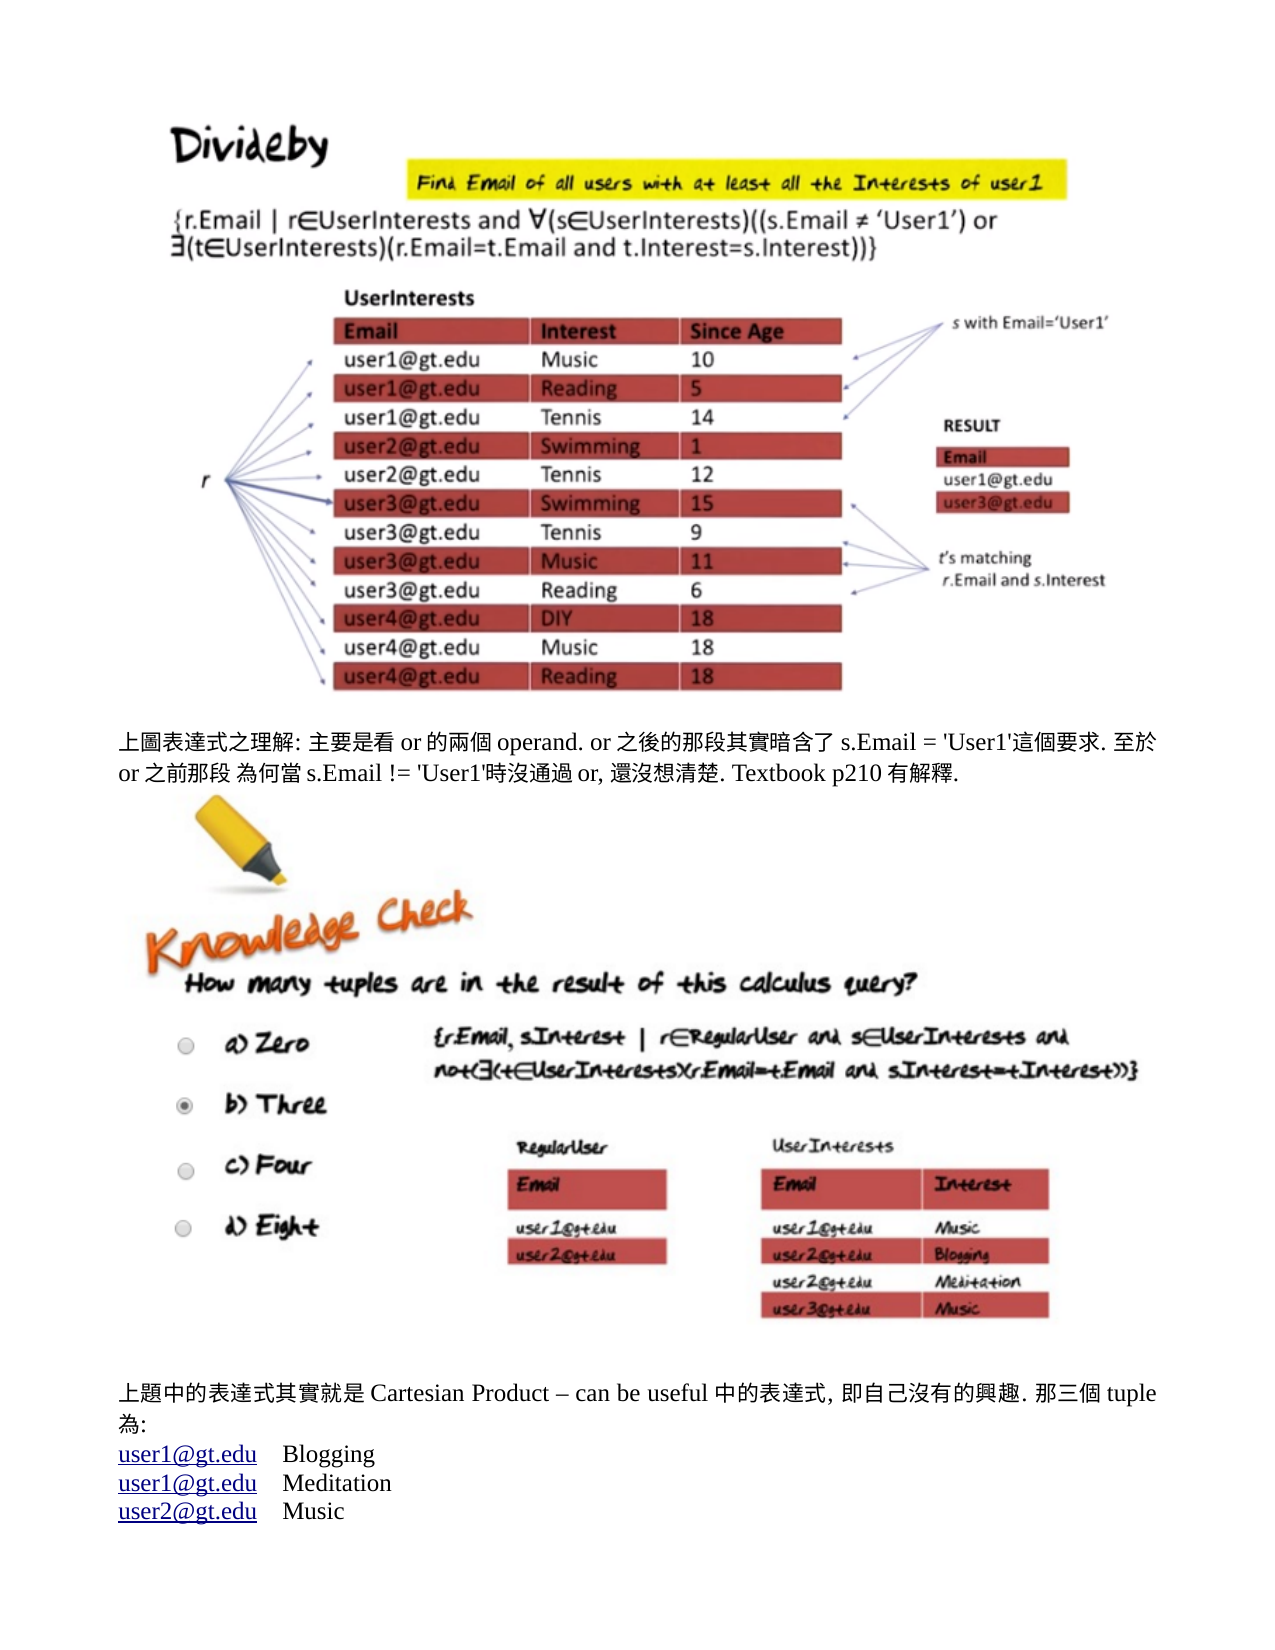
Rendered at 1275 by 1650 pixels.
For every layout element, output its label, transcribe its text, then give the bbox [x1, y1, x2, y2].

text user1@gt.edu Meditation [118, 1468, 1157, 1496]
text 上圖表達式之理解: 主要是看or的兩個operand. or之後的那段其實暗含了s.Email = 'User1'這個要求. 至於or之前那段 為何當s.Email != 'User1'時沒通過or, 還沒想清楚. Textbook p210有解釋. [118, 724, 1157, 787]
picture [118, 787, 1157, 1347]
picture [118, 118, 1157, 696]
text 上題中的表達式其實就是Cartesian Product – can be useful中的表達式, 即自己沒有的興趣. 那三個tuple為: [118, 1376, 1157, 1439]
text user2@gt.edu Music [118, 1496, 1157, 1525]
text user1@gt.edu Blogging [118, 1439, 1157, 1468]
